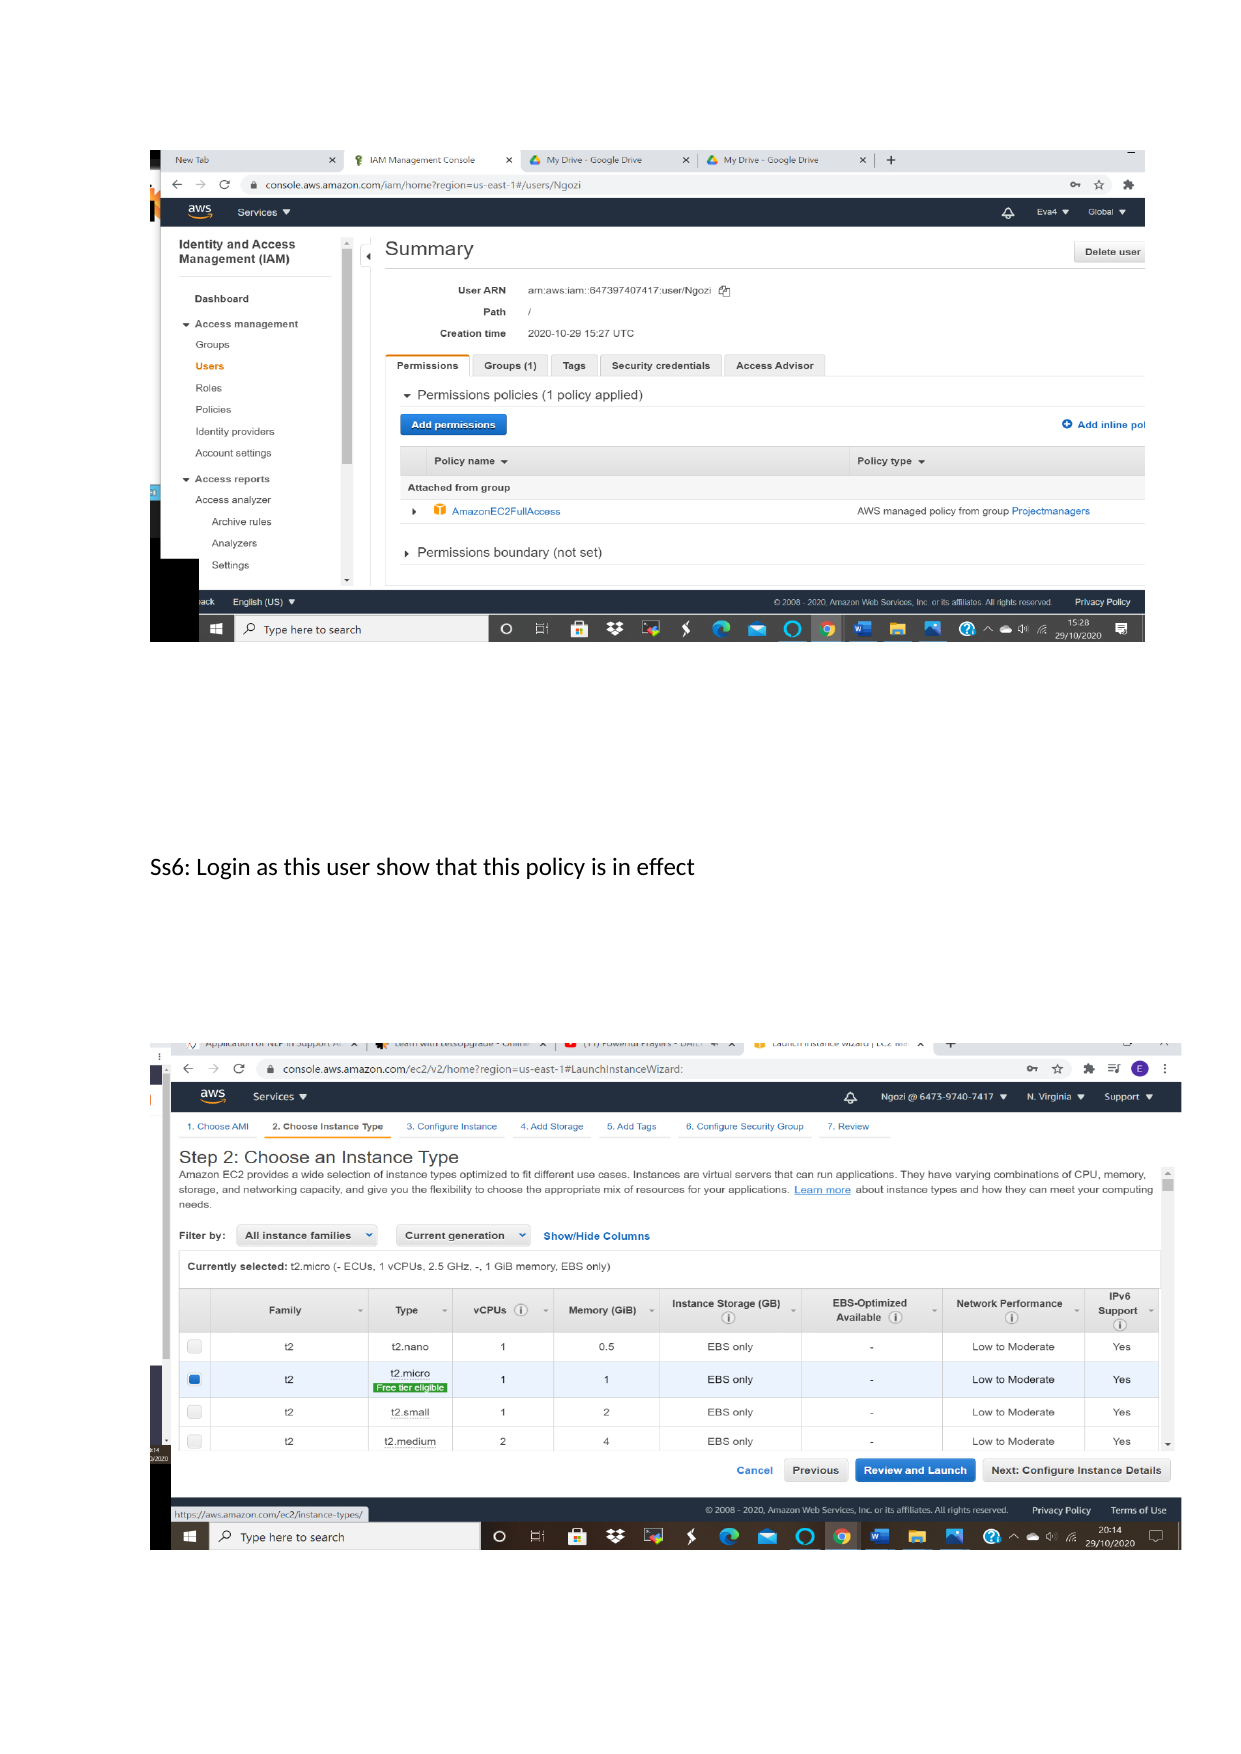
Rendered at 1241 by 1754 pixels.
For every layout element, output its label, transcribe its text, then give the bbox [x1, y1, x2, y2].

text Ss6: Login as this user show that this policy is in effect [150, 851, 1090, 882]
